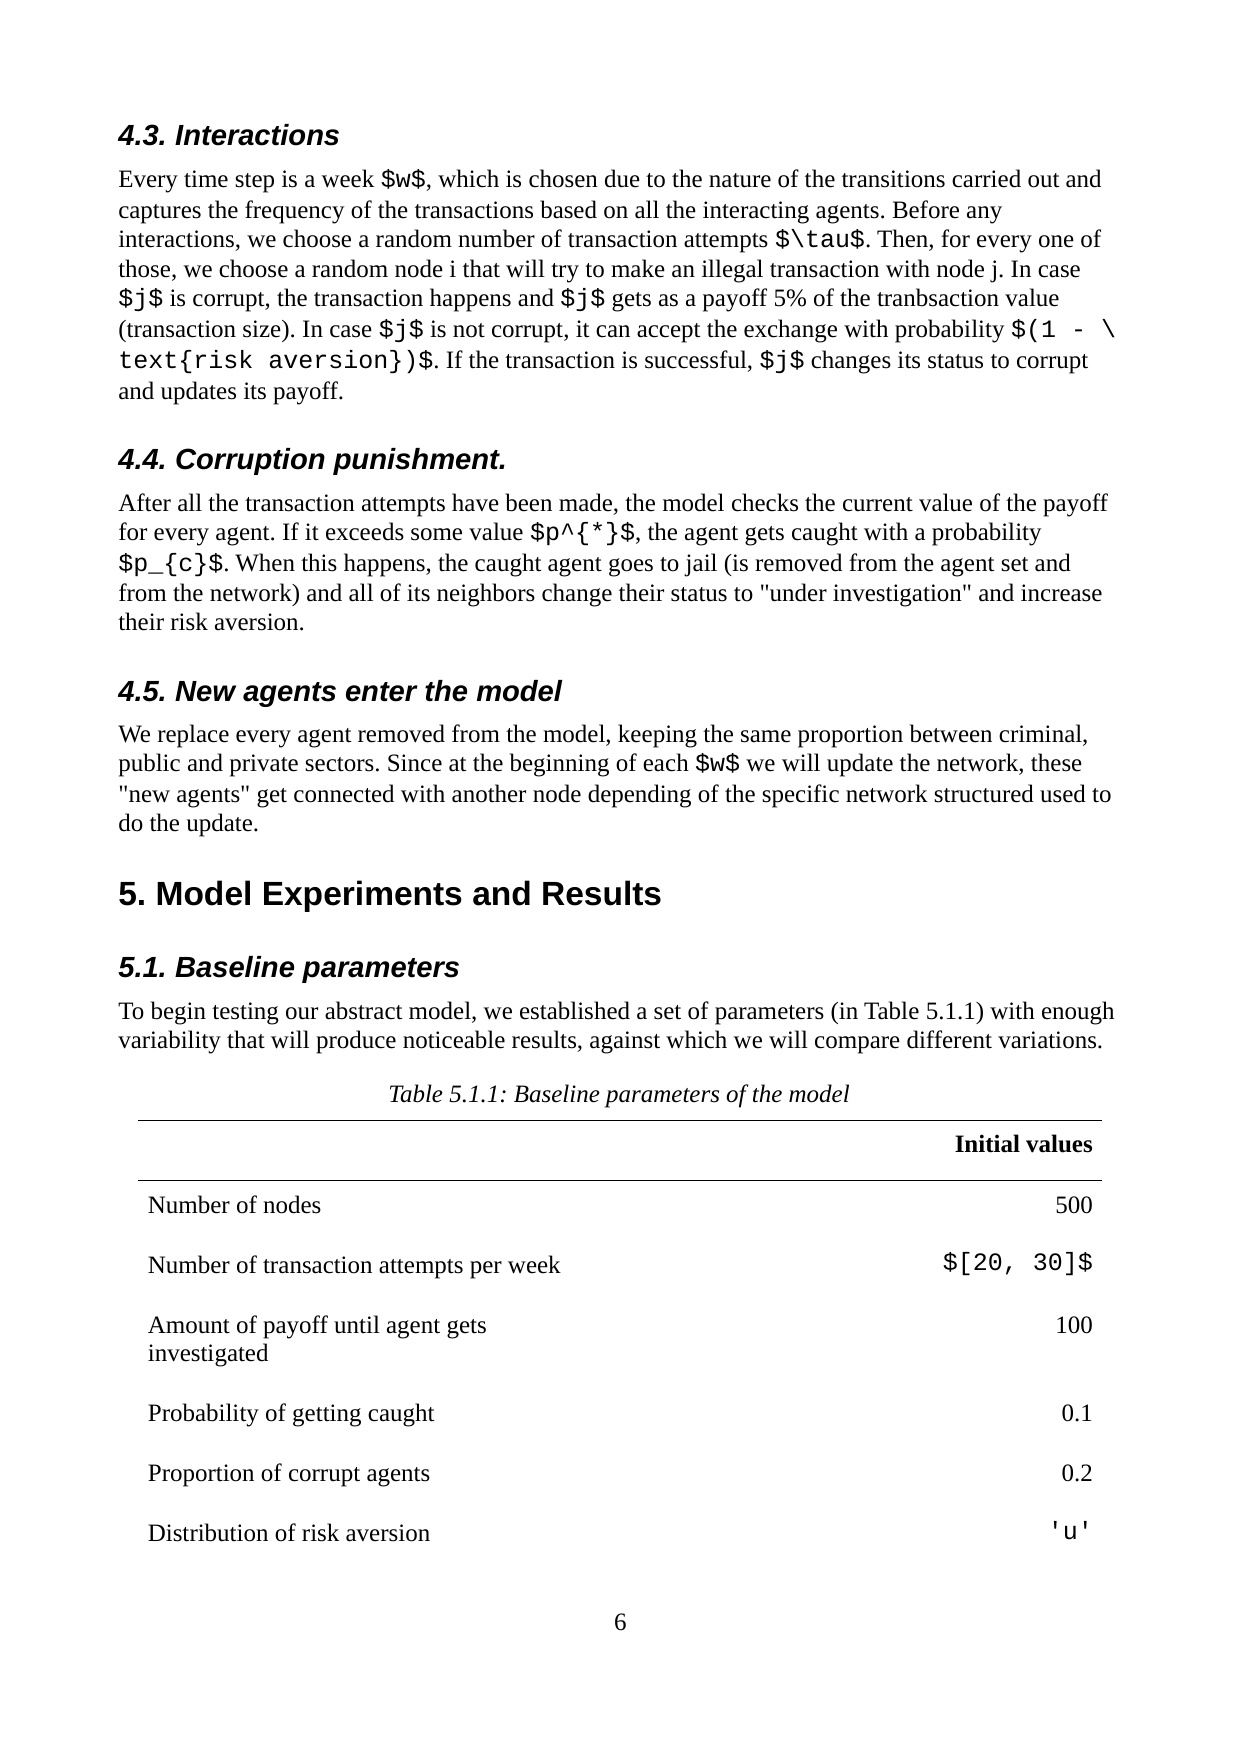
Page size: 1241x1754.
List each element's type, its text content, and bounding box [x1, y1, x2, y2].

text Table 5.1.1: Baseline parameters of the model [118, 1079, 1122, 1108]
subtitle Model Experiments and Results [118, 874, 1122, 913]
table_cell Number of nodes [138, 1181, 620, 1240]
table_header [138, 1121, 620, 1180]
table_cell 0.1 [620, 1389, 1102, 1449]
subtitle Corruption punishment. [118, 442, 1122, 476]
table_cell Amount of payoff until agent gets investigated [138, 1300, 620, 1389]
subtitle Baseline parameters [118, 950, 1122, 984]
table_cell 500 [620, 1181, 1102, 1240]
table_cell Probability of getting caught [138, 1389, 620, 1449]
text We replace every agent removed from the model, keeping the same proportion between criminal, public and private sectors. Since at the beginning of each $w$ we will update the network, these "new agents" get connected with another node depending of the specific network structured used to do the update. [118, 719, 1122, 837]
table_cell $[20, 30]$ [620, 1240, 1102, 1300]
table_cell Number of transaction attempts per week [138, 1240, 620, 1300]
table_cell 0.2 [620, 1449, 1102, 1509]
text To begin testing our abstract model, we established a set of parameters (in Table 5.1.1) with enough variability that will produce noticeable results, against which we will compare different variations. [118, 996, 1122, 1054]
subtitle Interactions [118, 118, 1122, 152]
text After all the transaction attempts have been made, the model checks the current value of the payoff for every agent. If it exceeds some value $p^{*}$, the agent gets caught with a probability $p_{c}$. When this happens, the caught agent goes to jail (is removed from the agent set and from the network) and all of its neighbors change their status to "under investigation" and increase their risk aversion. [118, 488, 1122, 636]
table_header Initial values [620, 1121, 1102, 1180]
table_cell Distribution of risk aversion [138, 1509, 620, 1569]
subtitle New agents enter the model [118, 673, 1122, 707]
table_cell 100 [620, 1300, 1102, 1389]
text Every time step is a week $w$, which is chosen due to the nature of the transitions carried out and captures the frequency of the transactions based on all the interacting agents. Before any interactions, we choose a random number of transaction attempts $\tau$. Then, for every one of those, we choose a random node i that will try to make an illegal transaction with node j. In case $j$ is corrupt, the transaction happens and $j$ gets as a payoff 5% of the tranbsaction value (transaction size). In case $j$ is not corrupt, it can accept the exchange with probability $(1 - \text{risk aversion})$. If the transaction is successful, $j$ changes its status to corrupt and updates its payoff. [118, 164, 1122, 404]
table_cell Proportion of corrupt agents [138, 1449, 620, 1509]
table_cell 'u' [620, 1509, 1102, 1569]
